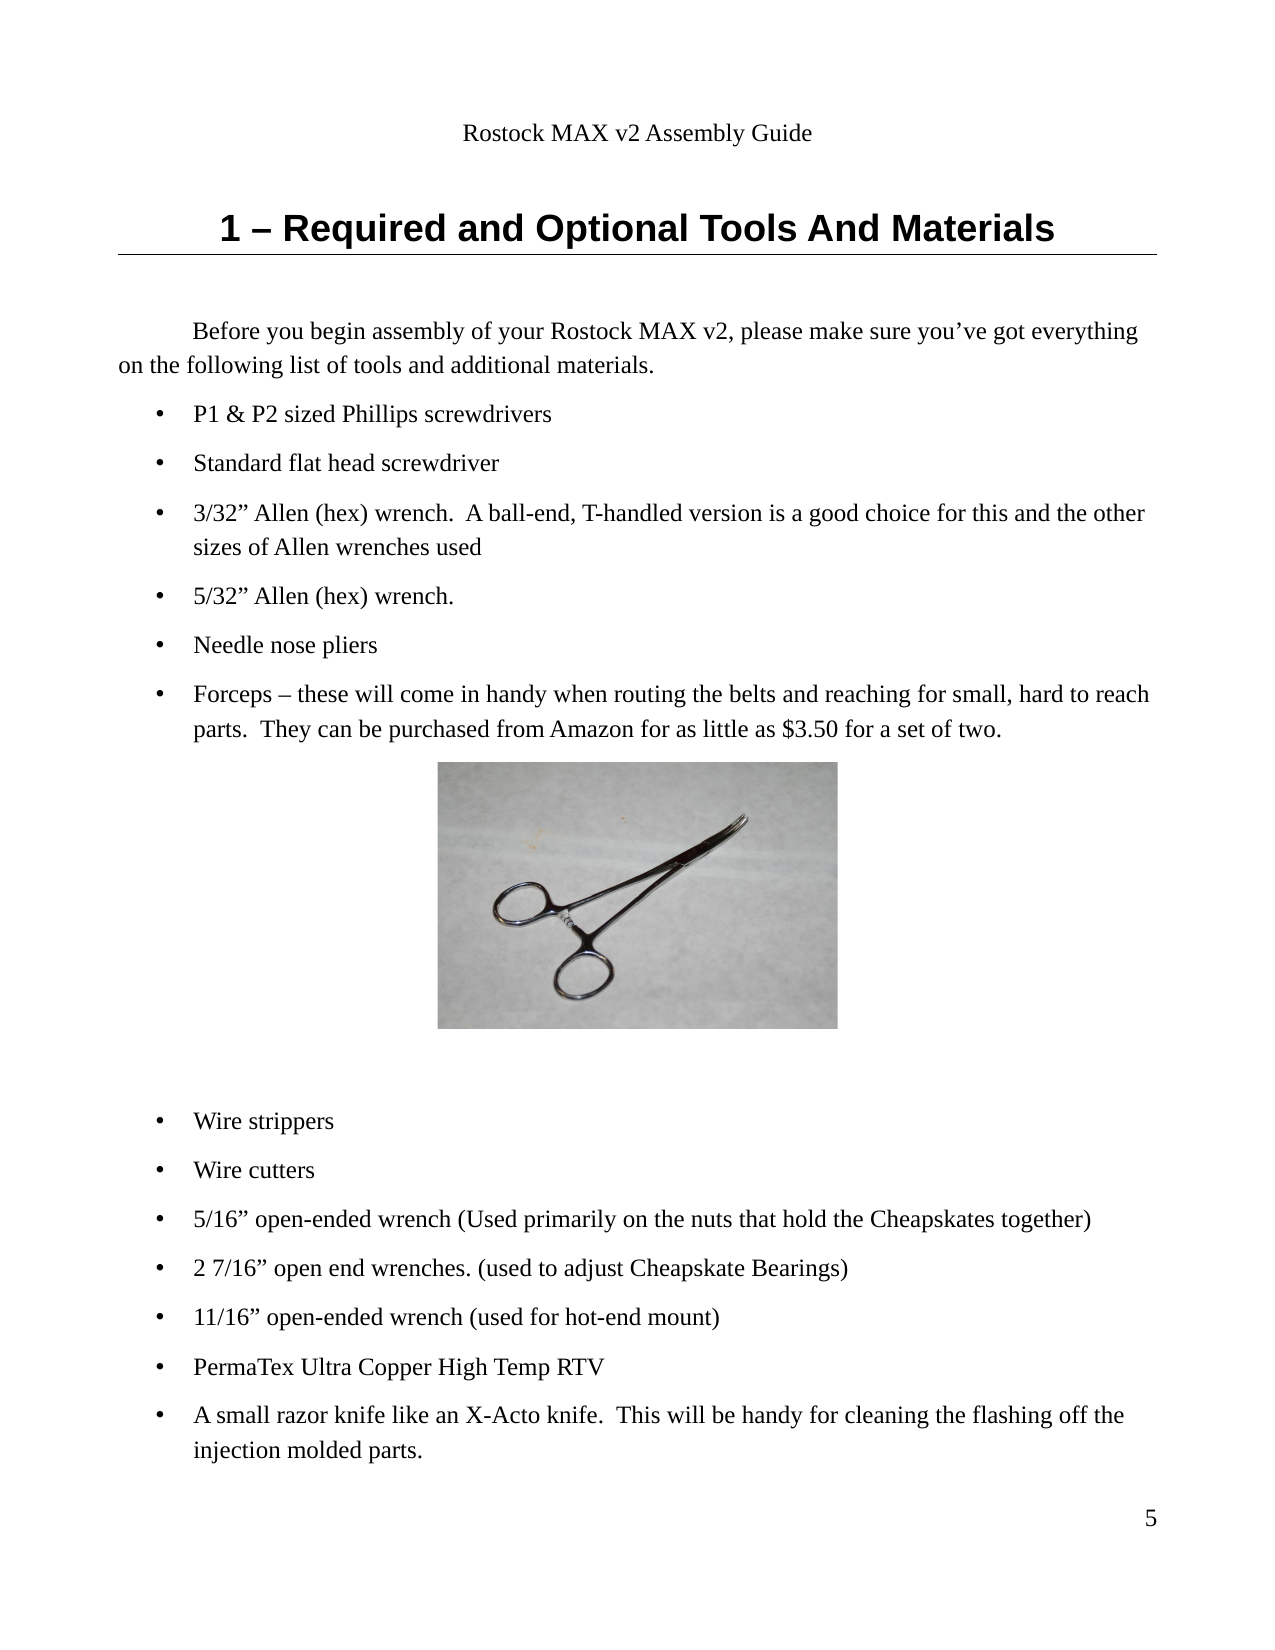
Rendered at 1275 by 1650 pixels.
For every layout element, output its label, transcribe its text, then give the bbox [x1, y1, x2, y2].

list 11/16” open-ended wrench (used for hot-end mount) [156, 1302, 1157, 1331]
list Standard flat head screwdriver [156, 448, 1157, 477]
list 5/32” Allen (hex) wrench. [156, 581, 1157, 610]
list Needle nose pliers [156, 630, 1157, 659]
list Wire strippers [156, 1106, 1157, 1135]
list A small razor knife like an X-Acto knife. This will be handy for cleaning the flashing off the injection molded parts. [156, 1401, 1157, 1464]
list Forceps – these will come in handy when routing the belts and reaching for small, hard to reach parts. They can be purchased from Amazon for as little as $3.50 for a set of two. [156, 679, 1157, 742]
list P1 & P2 sized Phillips screwdrivers [156, 399, 1157, 428]
subtitle 1 – Required and Optional Tools And Materials [118, 202, 1157, 254]
picture [437, 762, 838, 1029]
list 3/32” Allen (hex) wrench. A ball-end, T-handled version is a good choice for this and the other sizes of Allen wrenches used [156, 498, 1157, 561]
list 2 7/16” open end wrenches. (used to adjust Cheapskate Bearings) [156, 1253, 1157, 1282]
list Wire cutters [156, 1155, 1157, 1184]
list PermaTex Ultra Copper High Temp RTV [156, 1352, 1157, 1380]
list 5/16” open-ended wrench (Used primarily on the nuts that hold the Cheapskates together) [156, 1204, 1157, 1233]
text Before you begin assembly of your Rostock MAX v2, please make sure you’ve got everything on the following list of tools and additional materials. [118, 316, 1157, 379]
